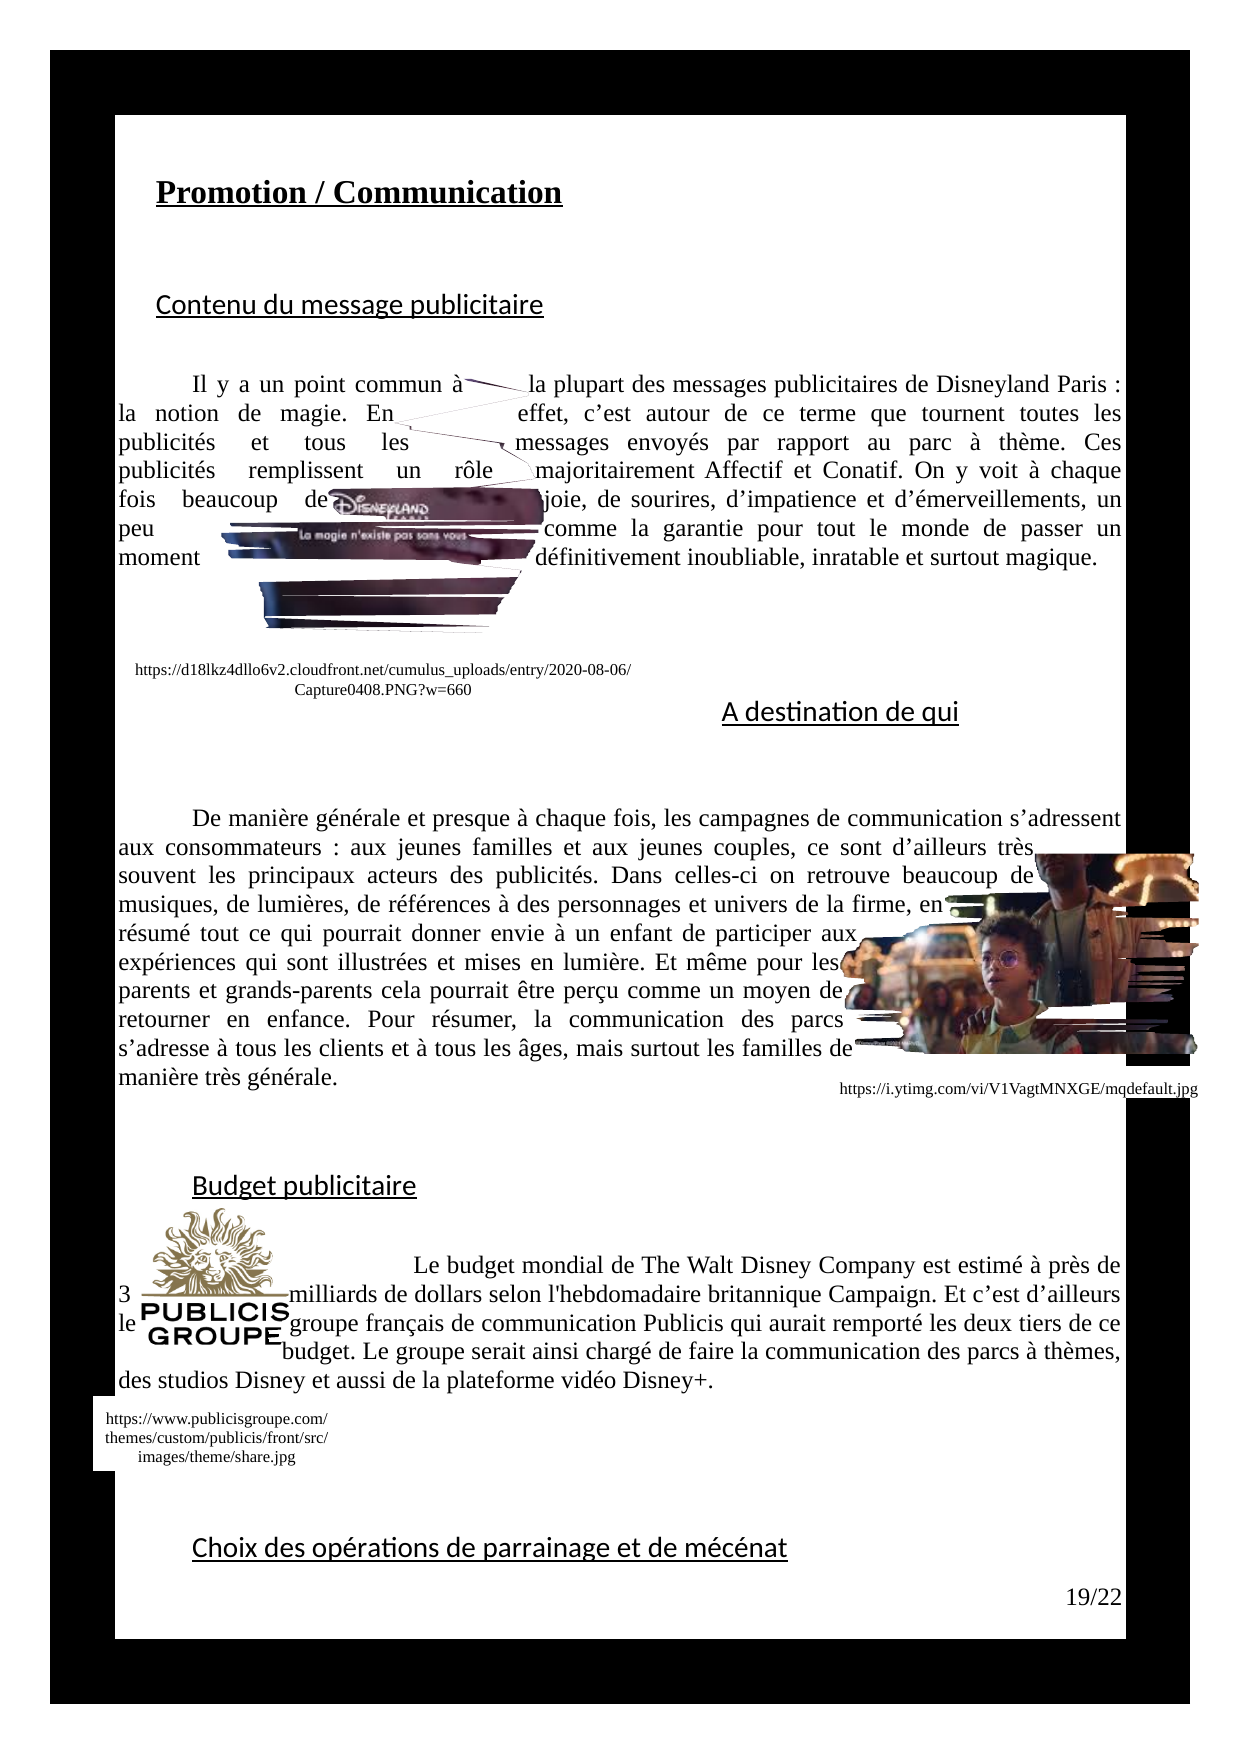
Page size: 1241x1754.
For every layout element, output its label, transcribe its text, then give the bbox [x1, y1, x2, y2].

text Le budget mondial de The Walt Disney Company est estimé à près de 3 milliards de dollars selon l'hebdomadaire britannique Campaign. Et c’est d’ailleurs le groupe français de communication Publicis qui aurait remporté les deux tiers de ce budget. Le groupe serait ainsi chargé de faire la communication des parcs à thèmes, des studios Disney et aussi de la plateforme vidéo Disney+. [118, 1250, 1122, 1394]
text Il y a un point commun à la plupart des messages publicitaires de Disneyland Paris : la notion de magie. En effet, c’est autour de ce terme que tournent toutes les publicités et tous les messages envoyés par rapport au parc à thème. Ces publicités remplissent un rôle majoritairement Affectif et Conatif. On y voit à chaque fois beaucoup de joie, de sourires, d’impatience et d’émerveillements, un peu comme la garantie pour tout le monde de passer un moment définitivement inoubliable, inratable et surtout magique. [118, 369, 1122, 570]
text https://i.ytimg.com/vi/V1VagtMNXGE/mqdefault.jpg [837, 1079, 1201, 1098]
text Budget publicitaire [118, 1167, 1122, 1202]
text De manière générale et presque à chaque fois, les campagnes de communication s’adressent aux consommateurs : aux jeunes familles et aux jeunes couples, ce sont d’ailleurs très souvent les principaux acteurs des publicités. Dans celles-ci on retrouve beaucoup de musiques, de lumières, de références à des personnages et univers de la firme, en résumé tout ce qui pourrait donner envie à un enfant de participer aux expériences qui sont illustrées et mises en lumière. Et même pour les parents et grands-parents cela pourrait être perçu comme un moyen de retourner en enfance. Pour résumer, la communication des parcs s’adresse à tous les clients et à tous les âges, mais surtout les familles de manière très générale. [118, 803, 1201, 1090]
text Contenu du message publicitaire [118, 286, 1122, 321]
text Choix des opérations de parrainage et de mécénat [192, 1499, 1122, 1565]
text https://d18lkz4dllo6v2.cloudfront.net/cumulus_uploads/entry/2020-08-06/Capture0408.PNG?w=660 [118, 660, 648, 698]
text Promotion / Communication [156, 143, 1122, 210]
text https://www.publicisgroupe.com/themes/custom/publicis/front/src/images/theme/share.jpg [93, 1409, 340, 1466]
text A destination de qui [118, 693, 1122, 729]
